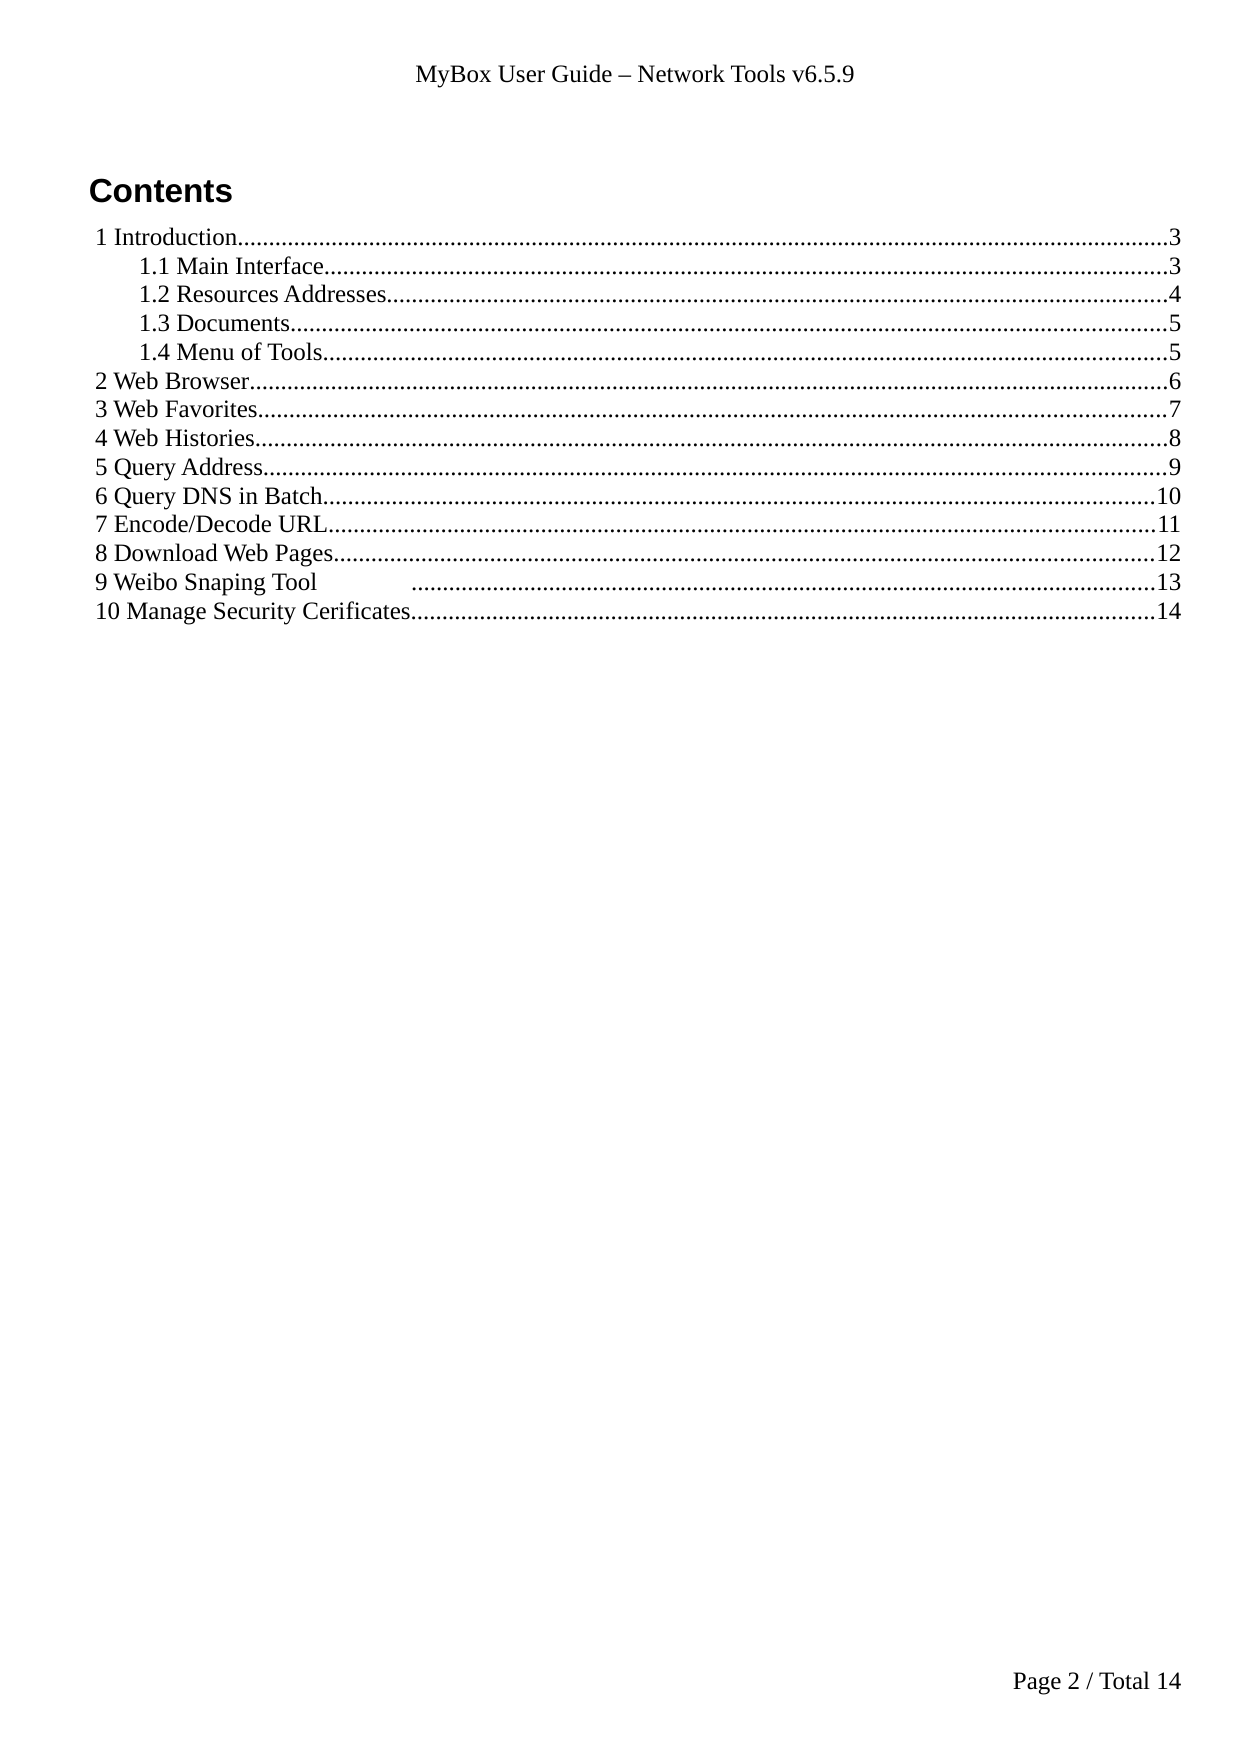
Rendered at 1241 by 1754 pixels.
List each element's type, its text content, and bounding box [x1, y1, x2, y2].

text 1.3 Documents 5 [132, 308, 1181, 337]
text 1 Introduction 3 [88, 222, 1181, 251]
text 1.1 Main Interface 3 [132, 251, 1181, 279]
text 3 Web Favorites 7 [88, 394, 1181, 423]
text 10 Manage Security Cerificates 14 [88, 596, 1181, 624]
text 6 Query DNS in Batch 10 [88, 481, 1181, 509]
text 4 Web Histories 8 [88, 423, 1181, 452]
subtitle Contents [88, 171, 1181, 209]
text 1.4 Menu of Tools 5 [132, 337, 1181, 366]
text 1.2 Resources Addresses 4 [132, 279, 1181, 308]
text 2 Web Browser 6 [88, 366, 1181, 394]
text 8 Download Web Pages 12 [88, 538, 1181, 567]
text 9 Weibo Snaping Tool 13 [88, 567, 1181, 596]
text 5 Query Address 9 [88, 452, 1181, 481]
text 7 Encode/Decode URL 11 [88, 509, 1181, 538]
